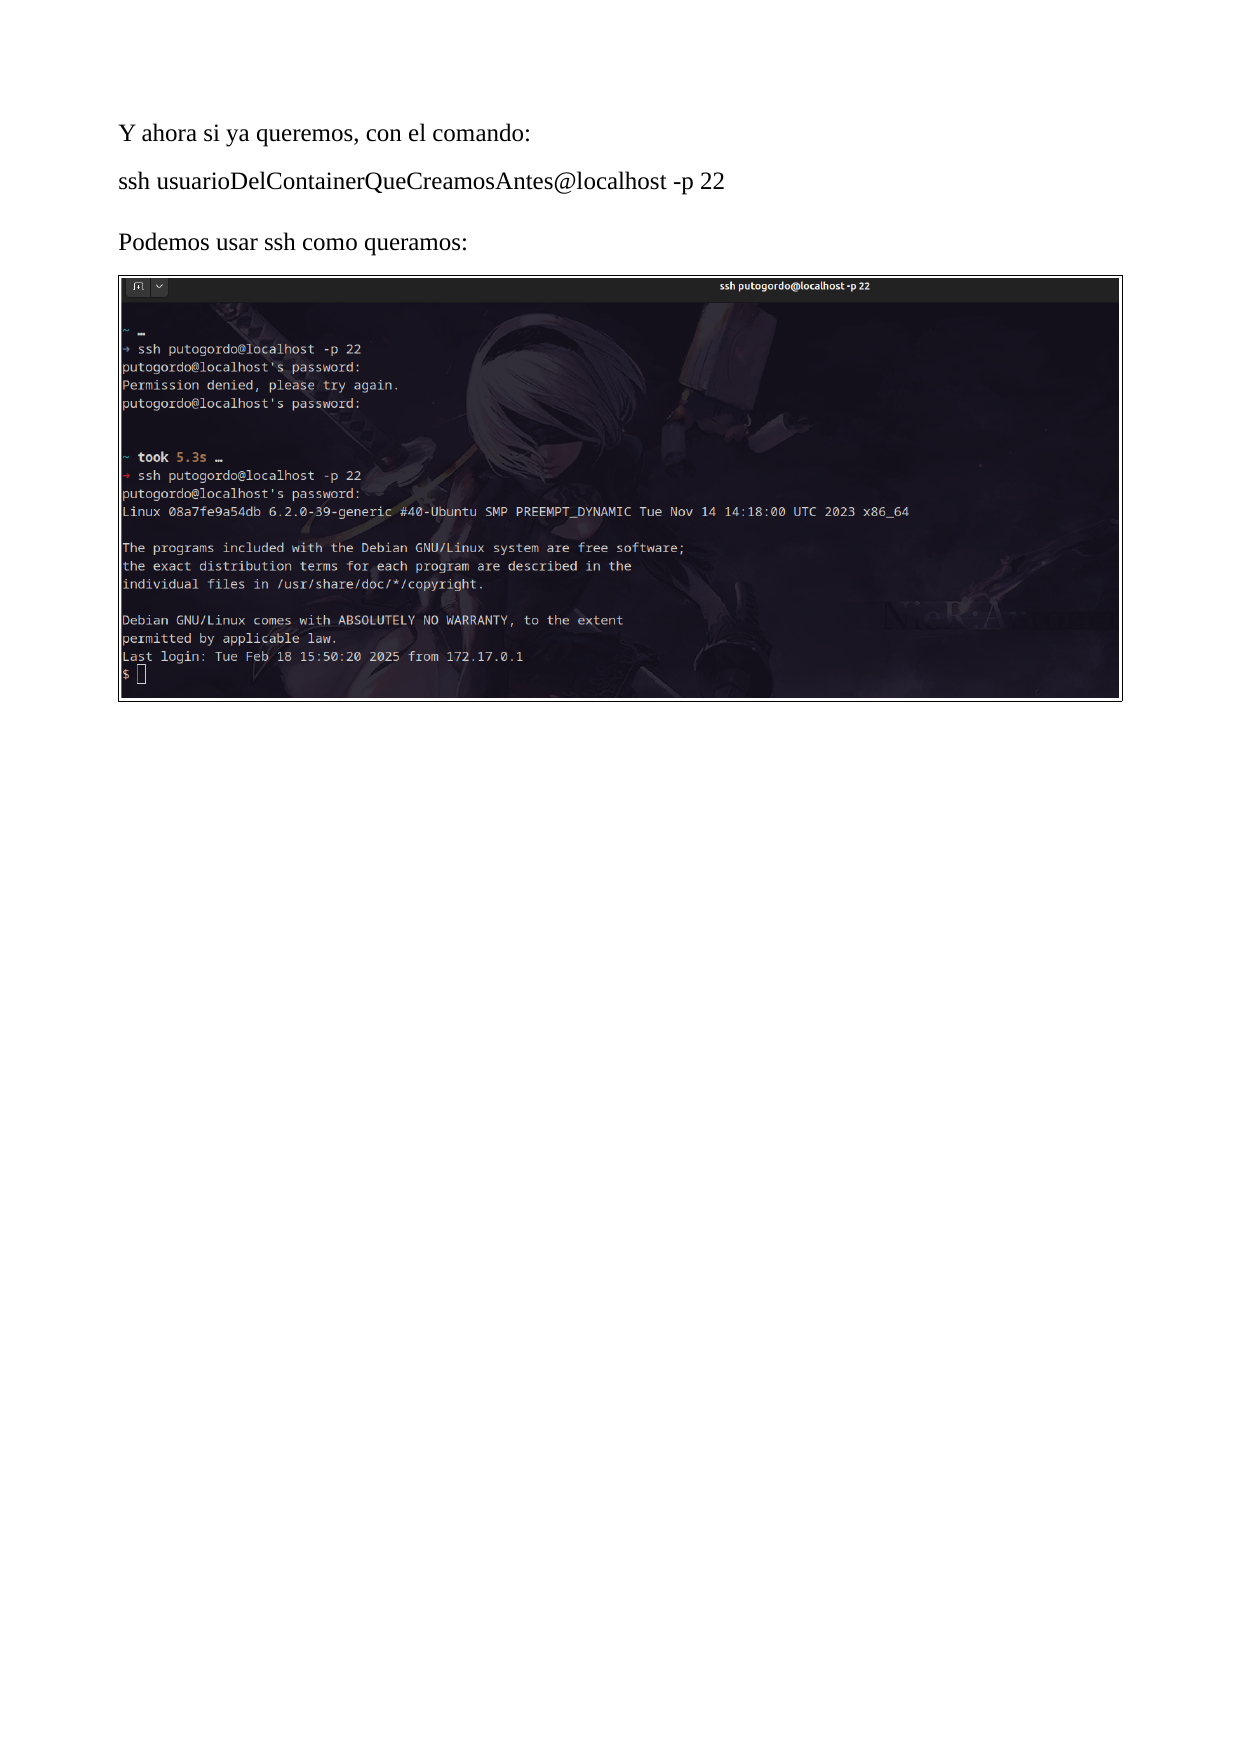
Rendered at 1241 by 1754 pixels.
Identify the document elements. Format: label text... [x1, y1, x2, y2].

text Podemos usar ssh como queramos: [118, 194, 1122, 256]
table_header ssh usuarioDelContainerQueCreamosAntes@localhost -p 22 [118, 166, 1122, 194]
text Y ahora si ya queremos, con el comando: [118, 118, 1122, 147]
picture [121, 278, 1119, 698]
